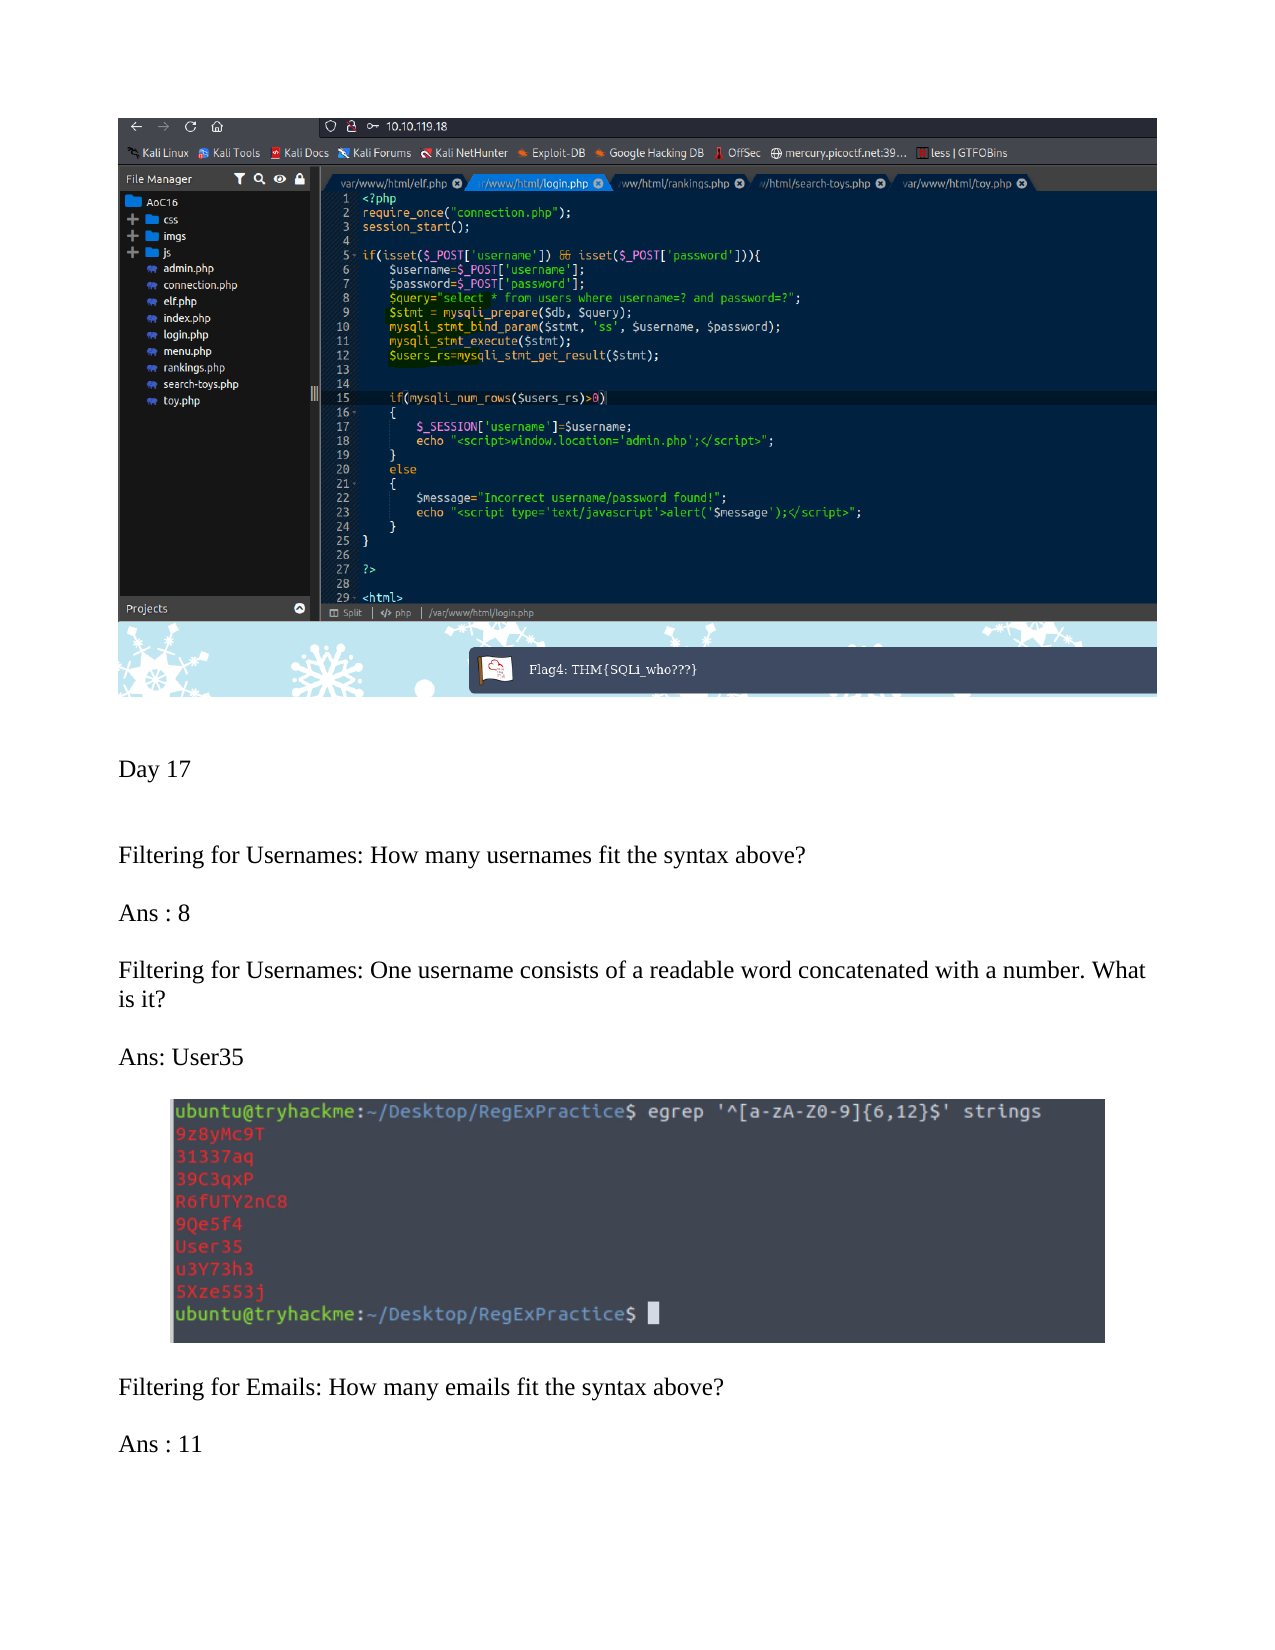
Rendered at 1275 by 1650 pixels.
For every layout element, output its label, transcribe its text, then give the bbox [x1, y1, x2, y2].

picture [118, 118, 1157, 697]
text Ans : 11 [118, 1429, 1157, 1458]
text Filtering for Emails: How many emails fit the syntax above? [118, 1372, 1157, 1401]
text Day 17 [118, 754, 1157, 783]
picture [170, 1099, 1105, 1343]
text Ans : 8 [118, 898, 1157, 927]
text Ans: User35 [118, 1042, 1157, 1071]
text Filtering for Usernames: One username consists of a readable word concatenated with a number. What is it? [118, 956, 1157, 1013]
text Filtering for Usernames: How many usernames fit the syntax above? [118, 841, 1157, 869]
